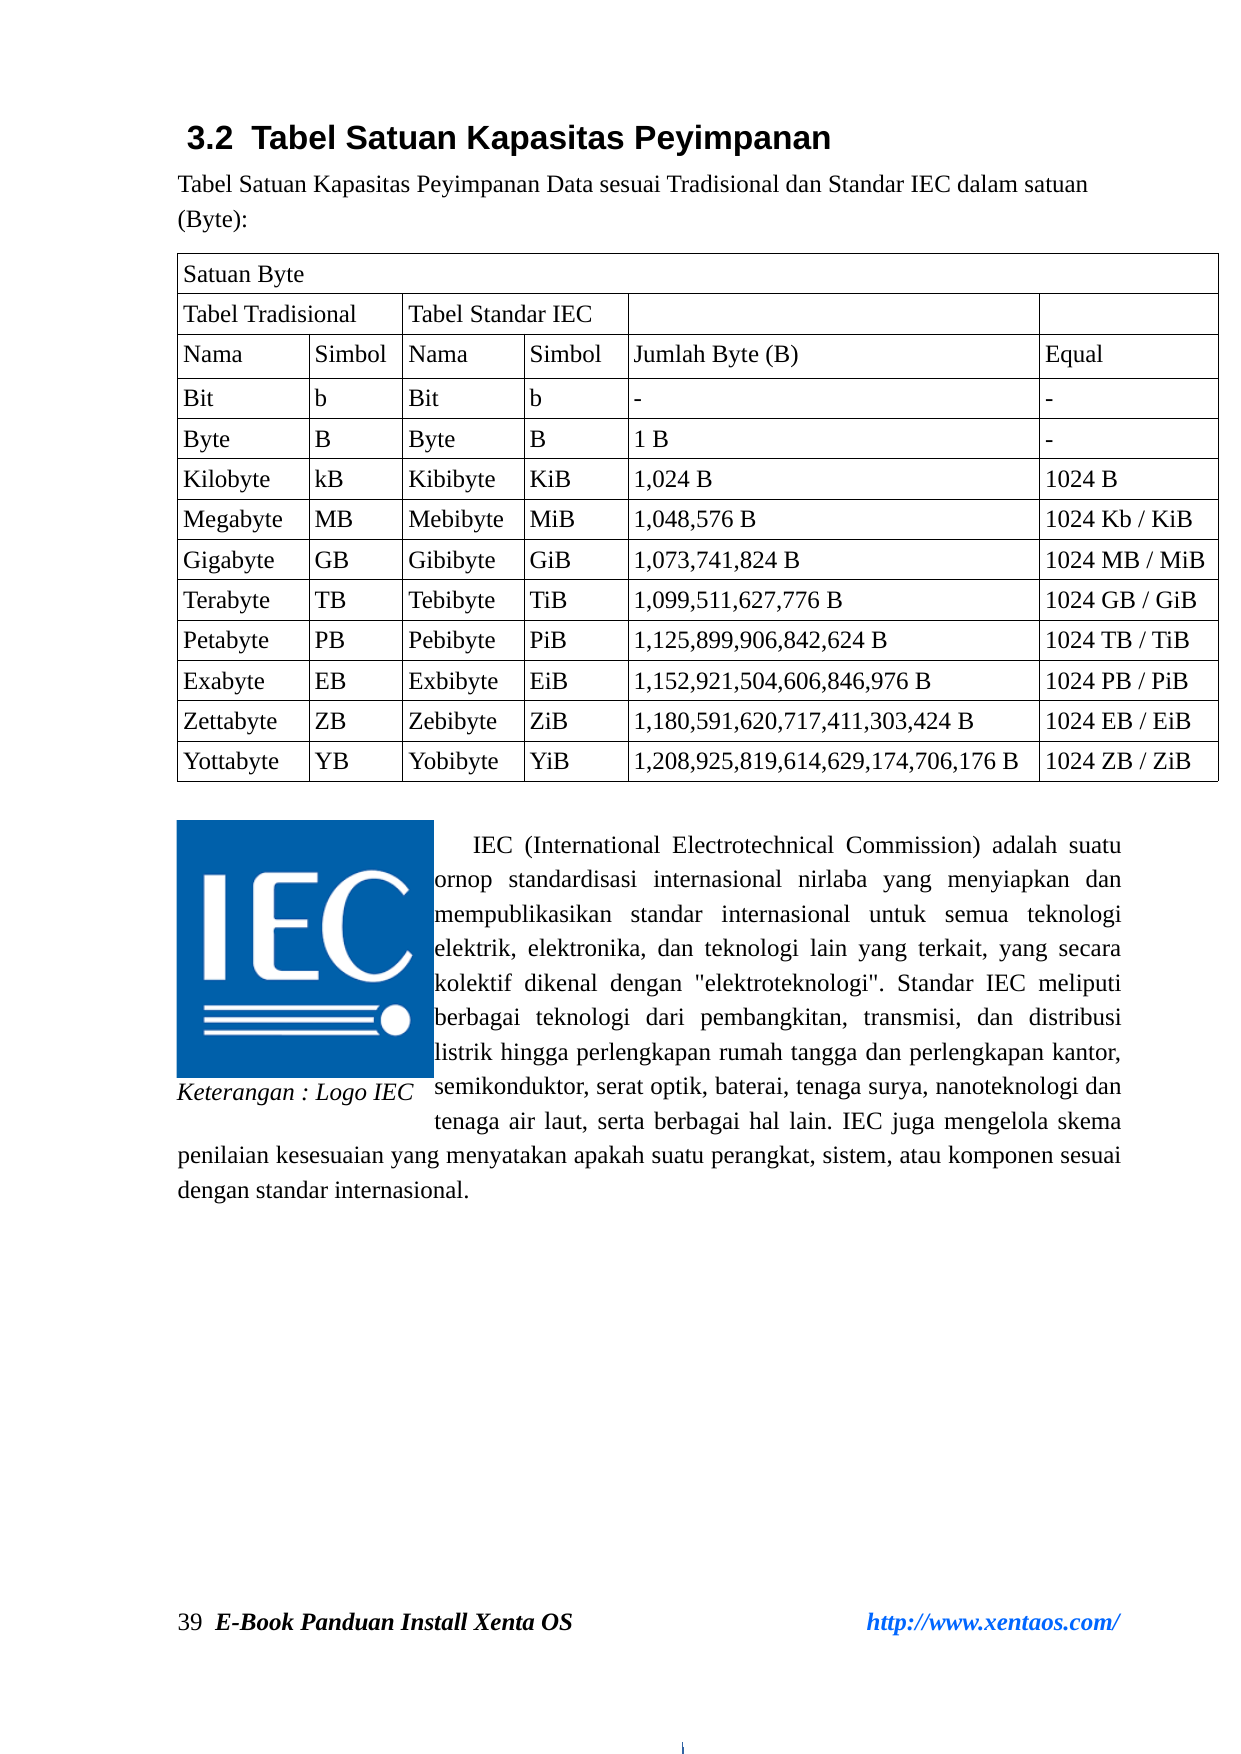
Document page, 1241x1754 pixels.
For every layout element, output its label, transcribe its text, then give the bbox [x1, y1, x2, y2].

table_cell PiB [525, 621, 628, 660]
table_cell Simbol [525, 335, 628, 378]
table_cell TiB [525, 580, 628, 619]
table_cell 1,180,591,620,717,411,303,424 B [629, 701, 1039, 741]
table_cell [629, 294, 1039, 333]
table_cell B [525, 419, 628, 458]
table_cell 1,152,921,504,606,846,976 B [629, 661, 1039, 700]
table_cell ZB [310, 701, 402, 741]
table_header Satuan Byte [178, 254, 1218, 293]
table_cell Equal [1040, 335, 1218, 378]
table_cell TB [310, 580, 402, 619]
picture [176, 820, 434, 1078]
table_cell PB [310, 621, 402, 660]
table_cell Simbol [310, 335, 402, 378]
table_cell Mebibyte [403, 500, 524, 539]
table_cell Exbibyte [403, 661, 524, 700]
table_cell MB [310, 500, 402, 539]
table_cell Nama [178, 335, 309, 378]
table_cell GB [310, 540, 402, 579]
table_cell 1024 Kb / KiB [1040, 500, 1218, 539]
table_cell Tabel Standar IEC [403, 294, 628, 333]
table_cell 1024 B [1040, 459, 1218, 499]
table_cell Tebibyte [403, 580, 524, 619]
table_cell EB [310, 661, 402, 700]
table_cell [1040, 294, 1218, 333]
table_cell 1 B [629, 419, 1039, 458]
text IEC (International Electrotechnical Commission) adalah suatu ornop standardisasi internasional nirlaba yang menyiapkan dan mempublikasikan standar internasional untuk semua teknologi elektrik, elektronika, dan teknologi lain yang terkait, yang secara kolektif dikenal dengan "elektroteknologi". Standar IEC meliputi berbagai teknologi dari pembangkitan, transmisi, dan distribusi listrik hingga perlengkapan rumah tangga dan perlengkapan kantor, semikonduktor, serat optik, baterai, tenaga surya, nanoteknologi dan tenaga air laut, serta berbagai hal lain. IEC juga mengelola skema penilaian kesesuaian yang menyatakan apakah suatu perangkat, sistem, atau komponen sesuai dengan standar internasional. [177, 830, 1122, 1203]
table_cell Jumlah Byte (B) [629, 335, 1039, 378]
text Keterangan : Logo IEC [177, 1078, 434, 1106]
table_cell 1024 PB / PiB [1040, 661, 1218, 700]
subtitle Tabel Satuan Kapasitas Peyimpanan [177, 118, 1122, 157]
table_cell 1,048,576 B [629, 500, 1039, 539]
table_cell 1,024 B [629, 459, 1039, 499]
table_cell ZiB [525, 701, 628, 741]
table_cell 1,073,741,824 B [629, 540, 1039, 579]
table_cell Yottabyte [178, 742, 309, 781]
table_cell GiB [525, 540, 628, 579]
table_cell 1024 ZB / ZiB [1040, 742, 1218, 781]
table_cell Zebibyte [403, 701, 524, 741]
table_cell B [310, 419, 402, 458]
table_cell 1024 TB / TiB [1040, 621, 1218, 660]
table_cell Bit [178, 379, 309, 418]
table_cell Bit [403, 379, 524, 418]
table_cell - [1040, 419, 1218, 458]
table_cell YB [310, 742, 402, 781]
table_cell Zettabyte [178, 701, 309, 741]
table_cell YiB [525, 742, 628, 781]
table_cell kB [310, 459, 402, 499]
table_cell Pebibyte [403, 621, 524, 660]
table_cell 1,125,899,906,842,624 B [629, 621, 1039, 660]
table_cell Kilobyte [178, 459, 309, 499]
table_cell - [1040, 379, 1218, 418]
table_cell Gibibyte [403, 540, 524, 579]
table_cell 1024 EB / EiB [1040, 701, 1218, 741]
table_cell 1024 MB / MiB [1040, 540, 1218, 579]
table_cell KiB [525, 459, 628, 499]
table_cell EiB [525, 661, 628, 700]
table_cell Megabyte [178, 500, 309, 539]
table_cell Kibibyte [403, 459, 524, 499]
table_cell 1,208,925,819,614,629,174,706,176 B [629, 742, 1039, 781]
table_cell Nama [403, 335, 524, 378]
table_cell 1,099,511,627,776 B [629, 580, 1039, 619]
table_cell b [525, 379, 628, 418]
text Tabel Satuan Kapasitas Peyimpanan Data sesuai Tradisional dan Standar IEC dalam satuan (Byte): [177, 169, 1122, 232]
table_cell MiB [525, 500, 628, 539]
table_cell Terabyte [178, 580, 309, 619]
table_cell - [629, 379, 1039, 418]
table_cell b [310, 379, 402, 418]
table_cell Tabel Tradisional [178, 294, 402, 333]
table_cell Byte [178, 419, 309, 458]
table_cell Exabyte [178, 661, 309, 700]
table_cell Byte [403, 419, 524, 458]
table_cell Yobibyte [403, 742, 524, 781]
table_cell 1024 GB / GiB [1040, 580, 1218, 619]
table_cell Gigabyte [178, 540, 309, 579]
table_cell Petabyte [178, 621, 309, 660]
